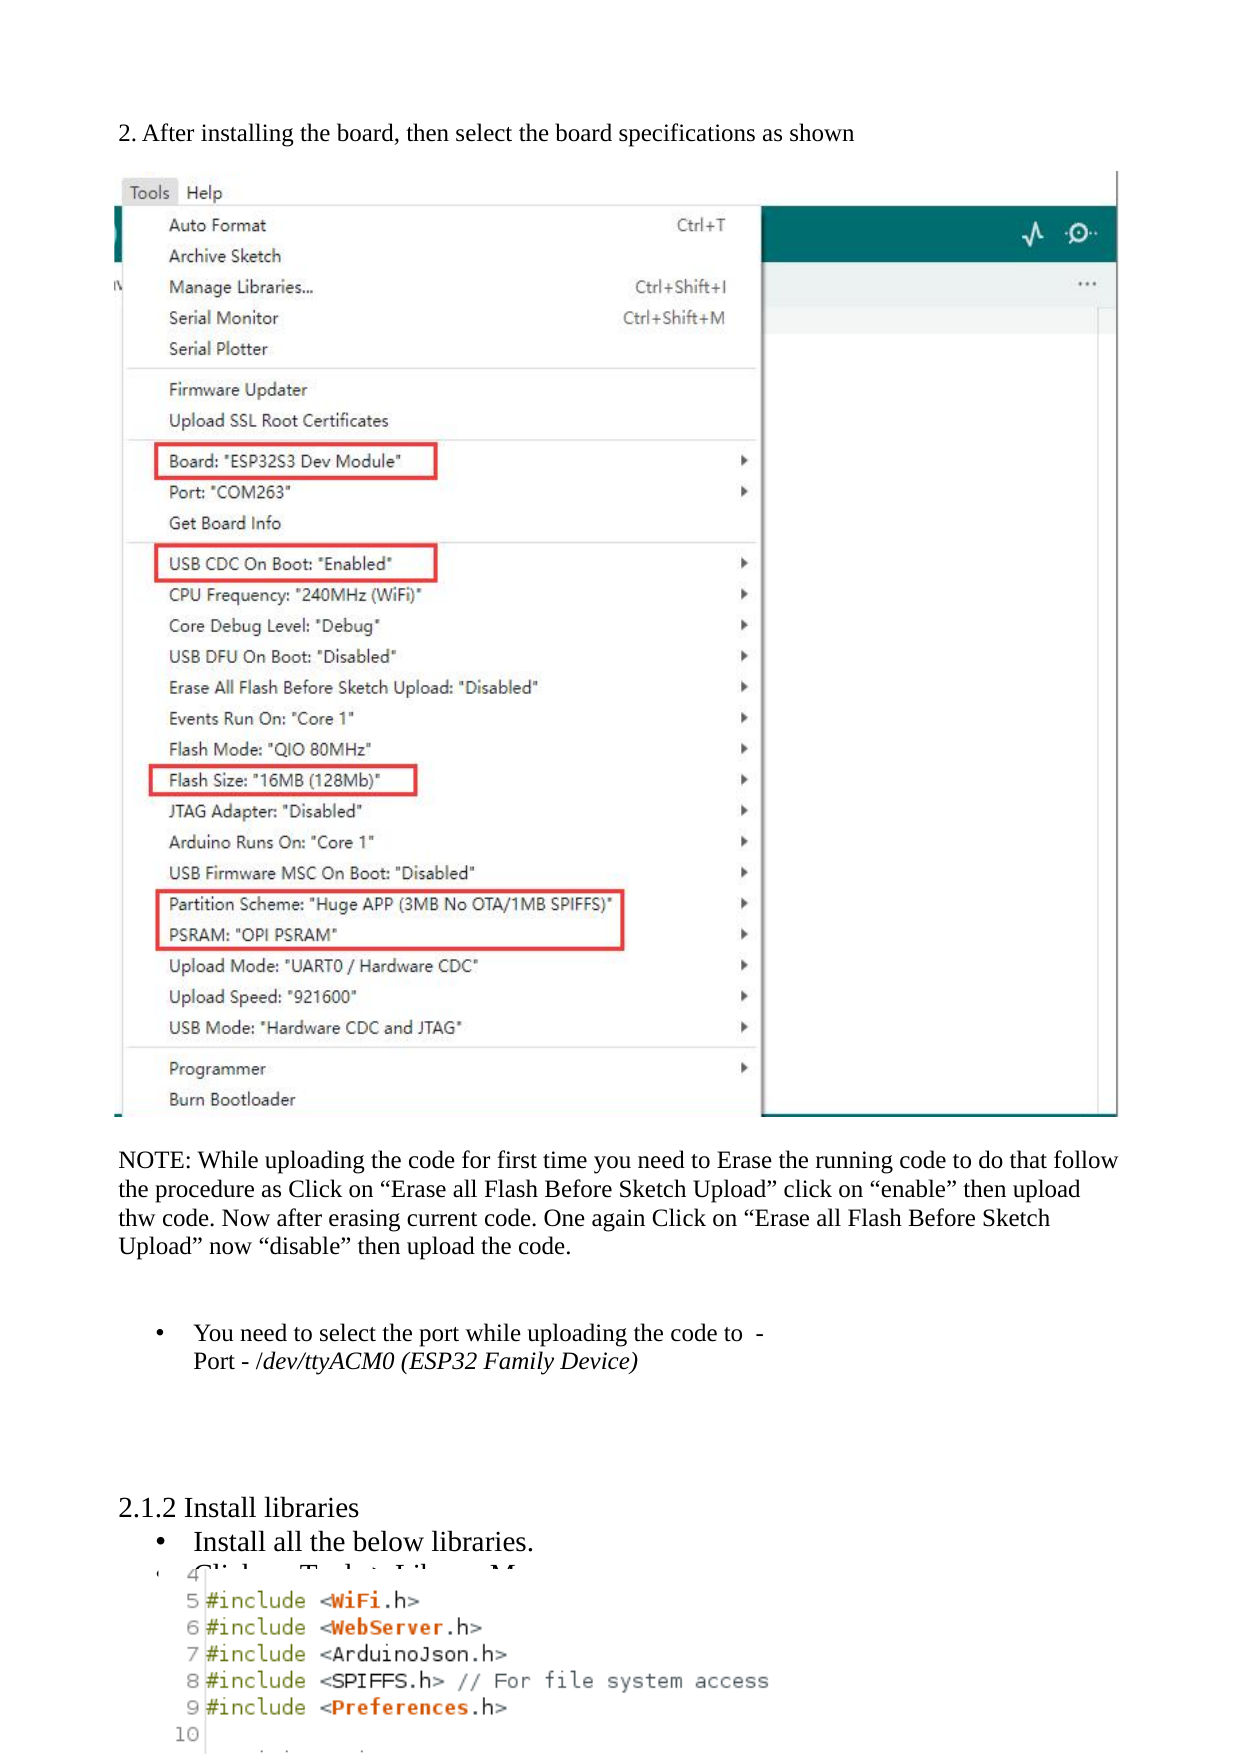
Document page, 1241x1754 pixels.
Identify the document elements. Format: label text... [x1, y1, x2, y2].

text 2.1.2 Install libraries [118, 1490, 1122, 1524]
list You need to select the port while uploading the code to - Port - /dev/ttyACM0 (ESP32 Family Device) [156, 1318, 1122, 1375]
picture [158, 1569, 909, 1754]
text 2. After installing the board, then select the board specifications as shown [118, 118, 1122, 147]
picture [114, 171, 1119, 1117]
list Install all the below libraries. [156, 1524, 1122, 1557]
list Click on Tools > Library Manager [156, 1557, 1122, 1591]
text NOTE: While uploading the code for first time you need to Erase the running code to do that follow the procedure as Click on “Erase all Flash Before Sketch Upload” click on “enable” then upload thw code. Now after erasing current code. One again Click on “Erase all Flash Before Sketch Upload” now “disable” then upload the code. [118, 1145, 1122, 1260]
